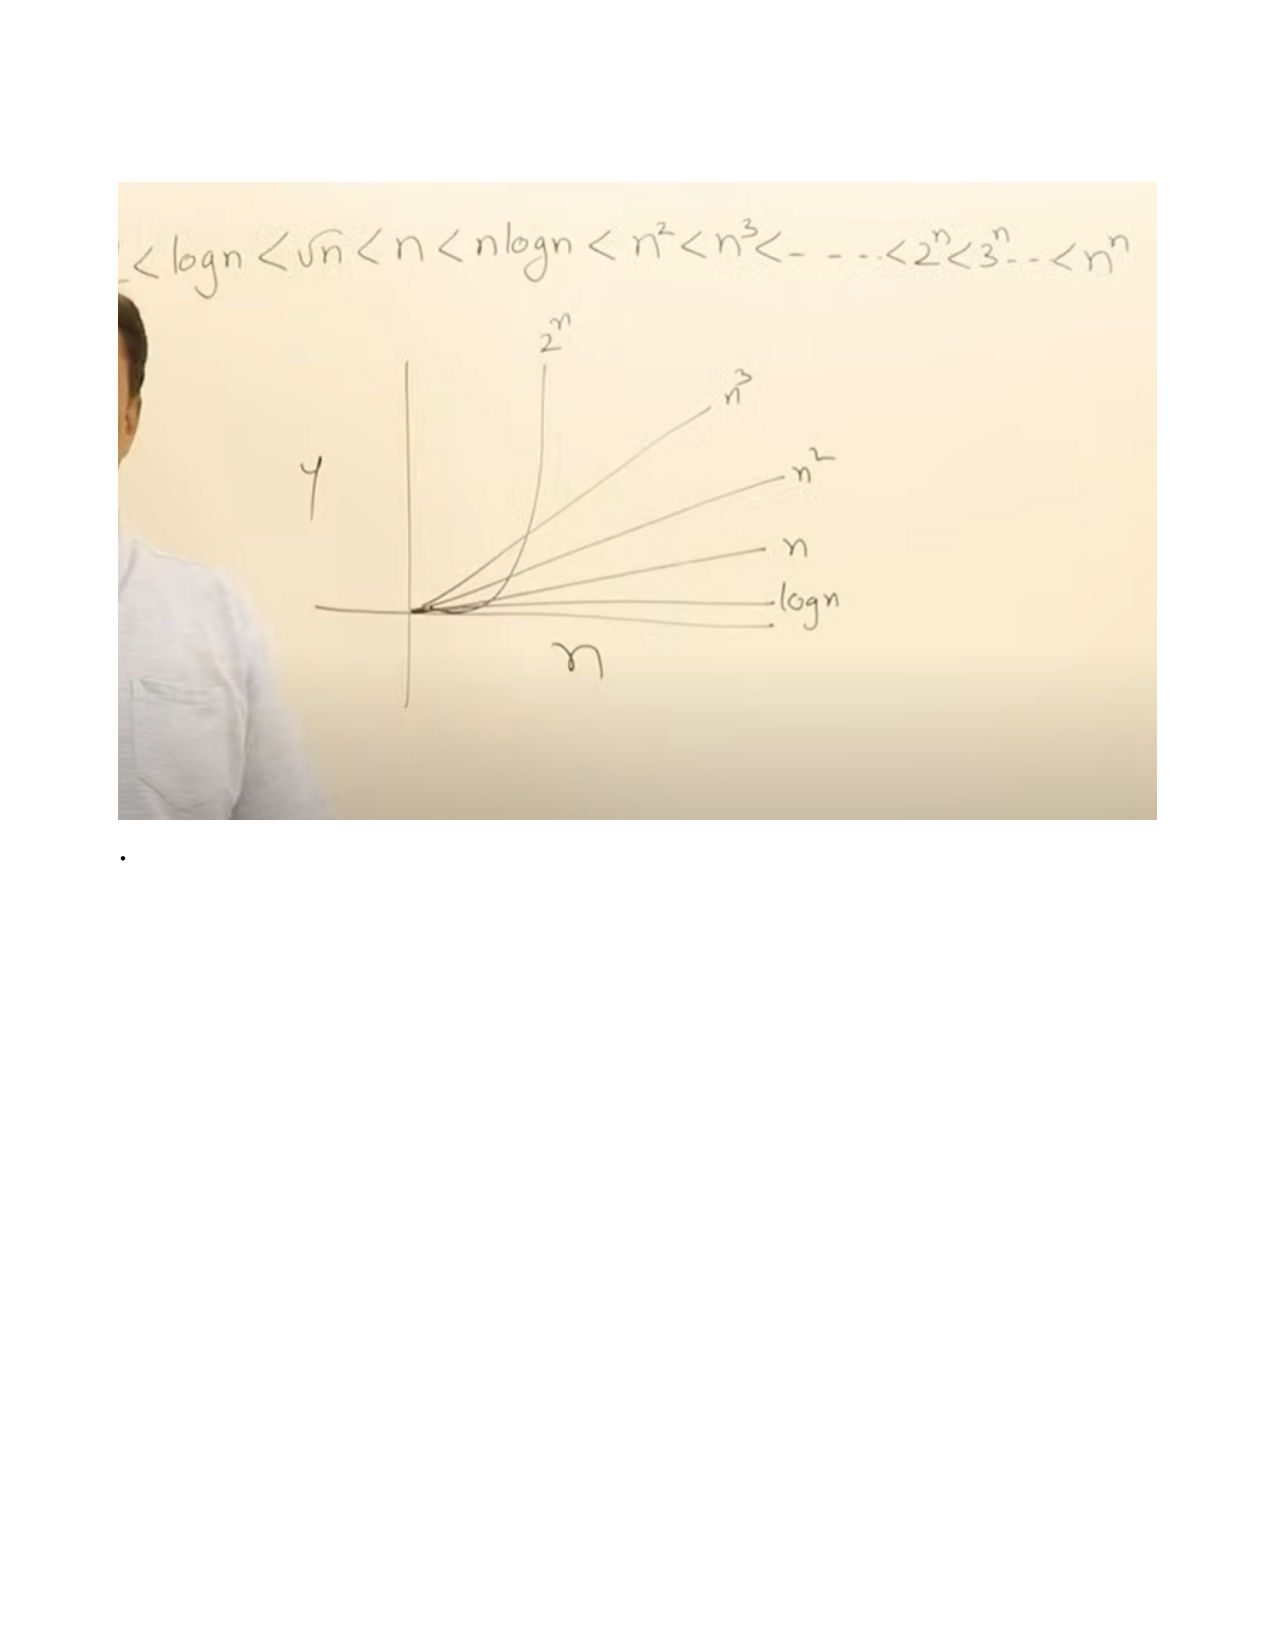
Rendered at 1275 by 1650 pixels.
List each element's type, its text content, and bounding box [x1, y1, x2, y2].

picture [118, 182, 1157, 820]
text . [118, 820, 1157, 869]
